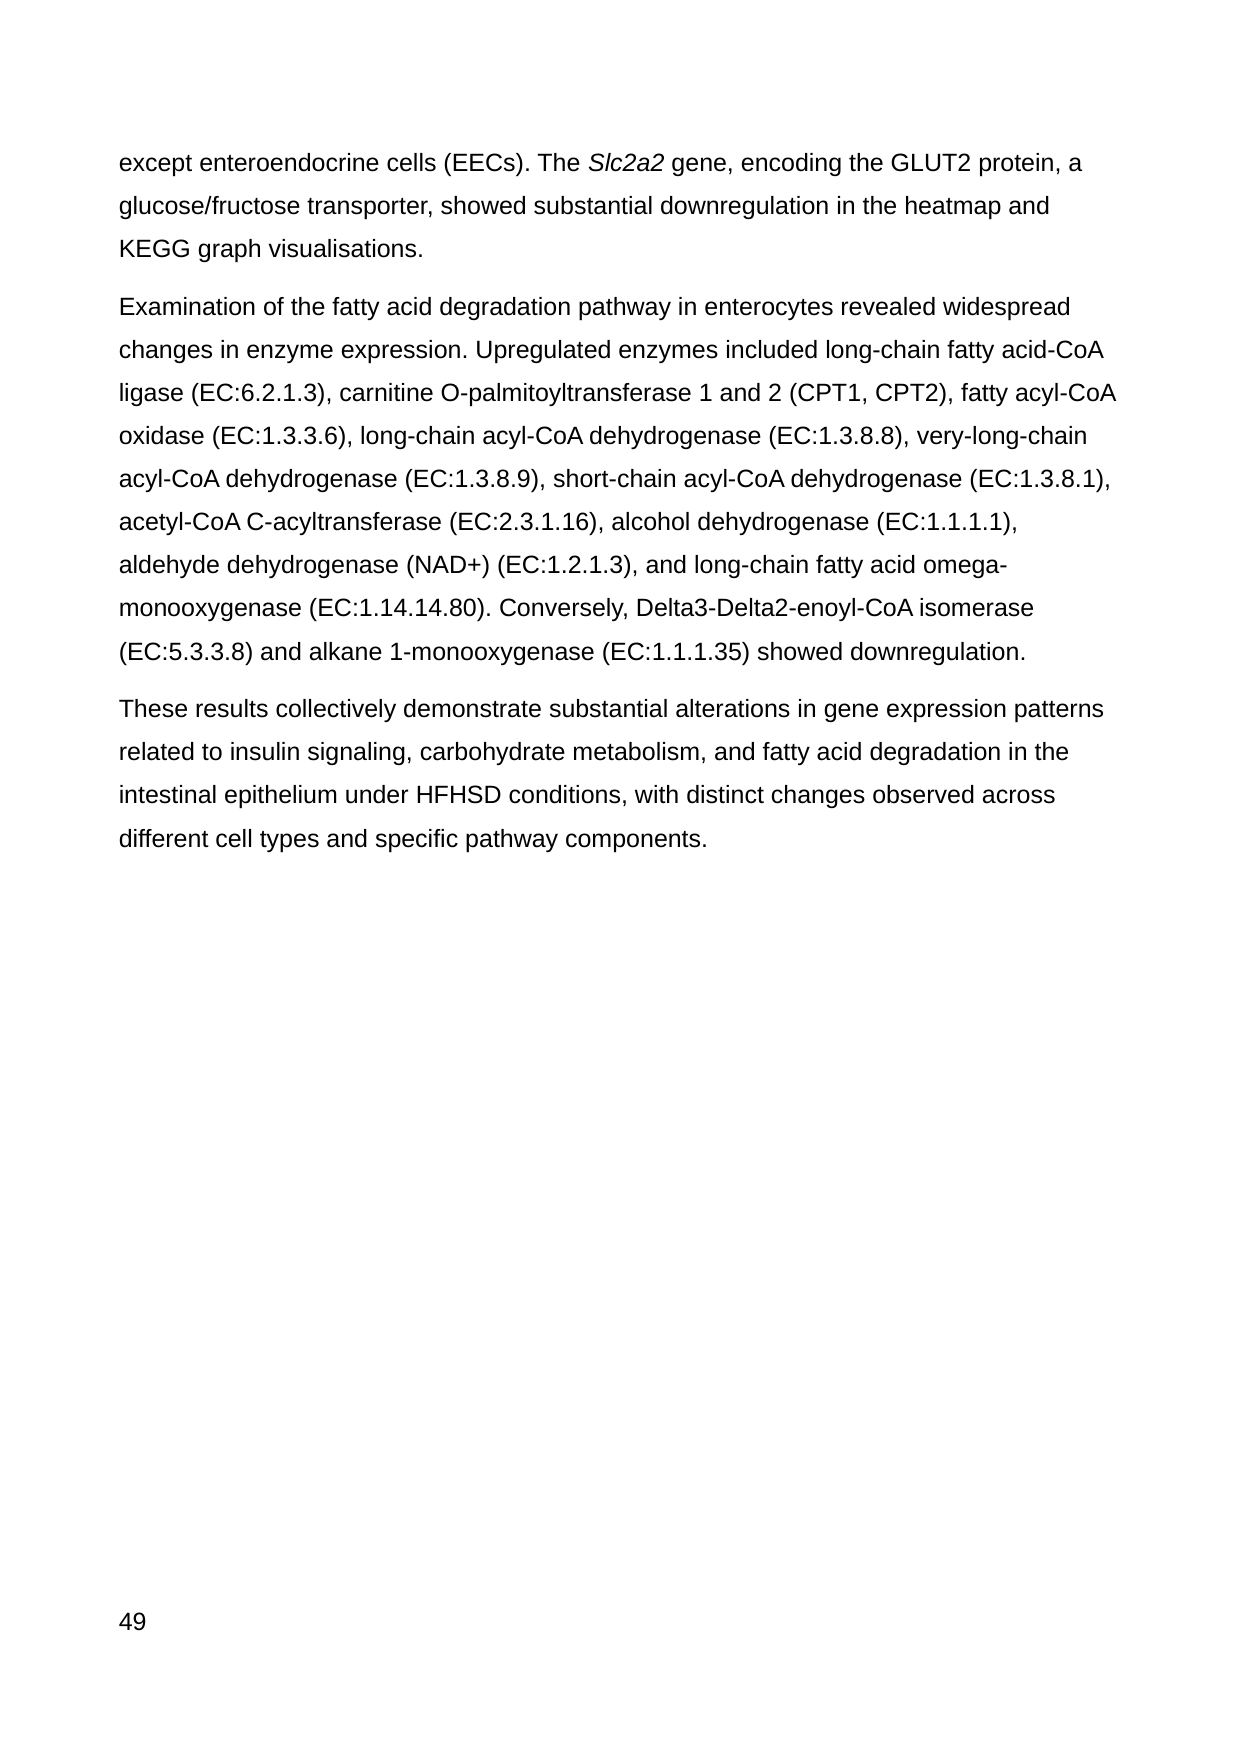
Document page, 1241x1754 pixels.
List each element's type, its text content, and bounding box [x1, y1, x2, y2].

text except enteroendocrine cells (EECs). The Slc2a2 gene, encoding the GLUT2 protein, a glucose/fructose transporter, showed substantial downregulation in the heatmap and KEGG graph visualisations. [118, 148, 1122, 263]
text Examination of the fatty acid degradation pathway in enterocytes revealed widespread changes in enzyme expression. Upregulated enzymes included long-chain fatty acid-CoA ligase (EC:6.2.1.3), carnitine O-palmitoyltransferase 1 and 2 (CPT1, CPT2), fatty acyl-CoA oxidase (EC:1.3.3.6), long-chain acyl-CoA dehydrogenase (EC:1.3.8.8), very-long-chain acyl-CoA dehydrogenase (EC:1.3.8.9), short-chain acyl-CoA dehydrogenase (EC:1.3.8.1), acetyl-CoA C-acyltransferase (EC:2.3.1.16), alcohol dehydrogenase (EC:1.1.1.1), aldehyde dehydrogenase (NAD+) (EC:1.2.1.3), and long-chain fatty acid omega-monooxygenase (EC:1.14.14.80). Conversely, Delta3-Delta2-enoyl-CoA isomerase (EC:5.3.3.8) and alkane 1-monooxygenase (EC:1.1.1.35) showed downregulation. [118, 292, 1122, 665]
text These results collectively demonstrate substantial alterations in gene expression patterns related to insulin signaling, carbohydrate metabolism, and fatty acid degradation in the intestinal epithelium under HFHSD conditions, with distinct changes observed across different cell types and specific pathway components. [118, 694, 1122, 852]
